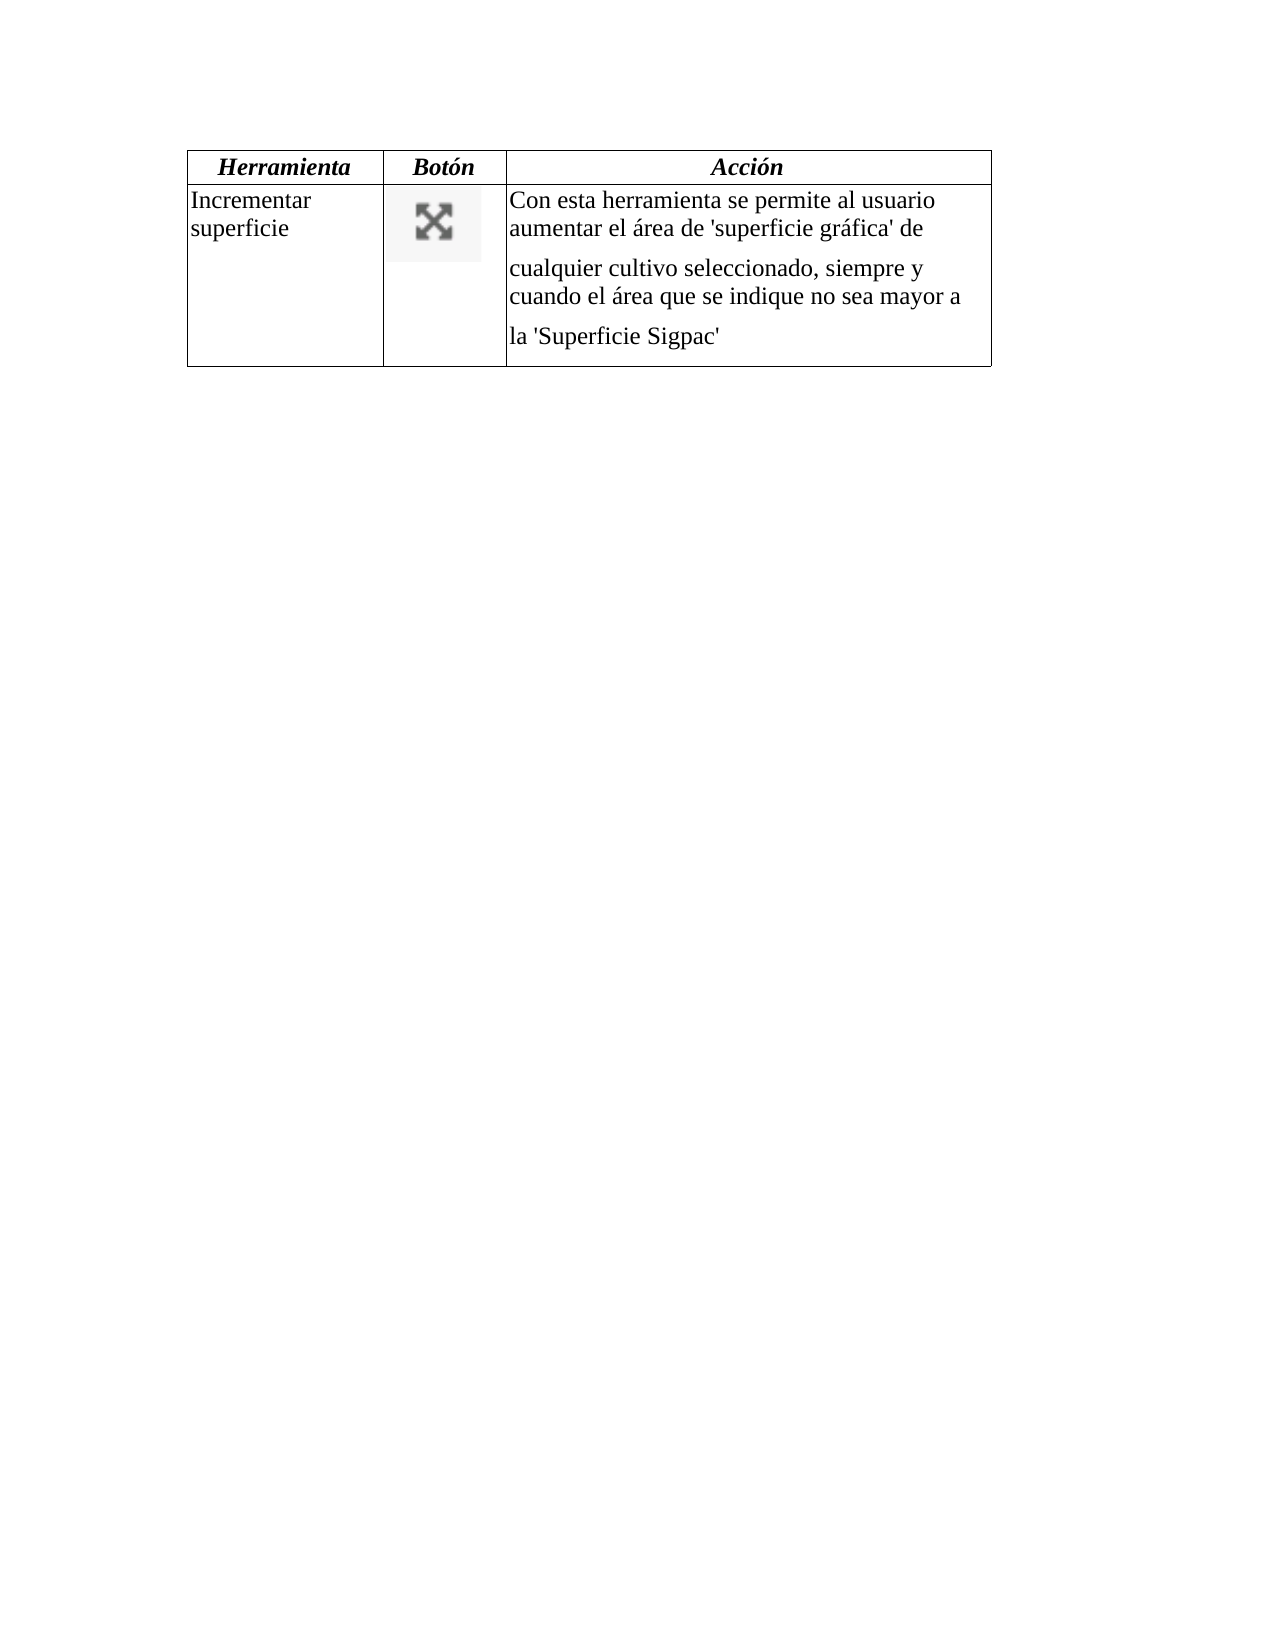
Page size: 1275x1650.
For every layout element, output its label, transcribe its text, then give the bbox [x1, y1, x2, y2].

table_header Herramienta [188, 151, 383, 184]
table_header Acción [507, 151, 991, 184]
table_header Botón [384, 151, 506, 184]
table_cell Con esta herramienta se permite al usuario aumentar el área de 'superficie gráfica' de cualquier cultivo seleccionado, siempre y cuando el área que se indique no sea mayor a la 'Superficie Sigpac' [507, 185, 991, 366]
table_cell Incrementar superficie [188, 185, 383, 366]
picture [385, 186, 482, 262]
table_cell [384, 185, 506, 366]
